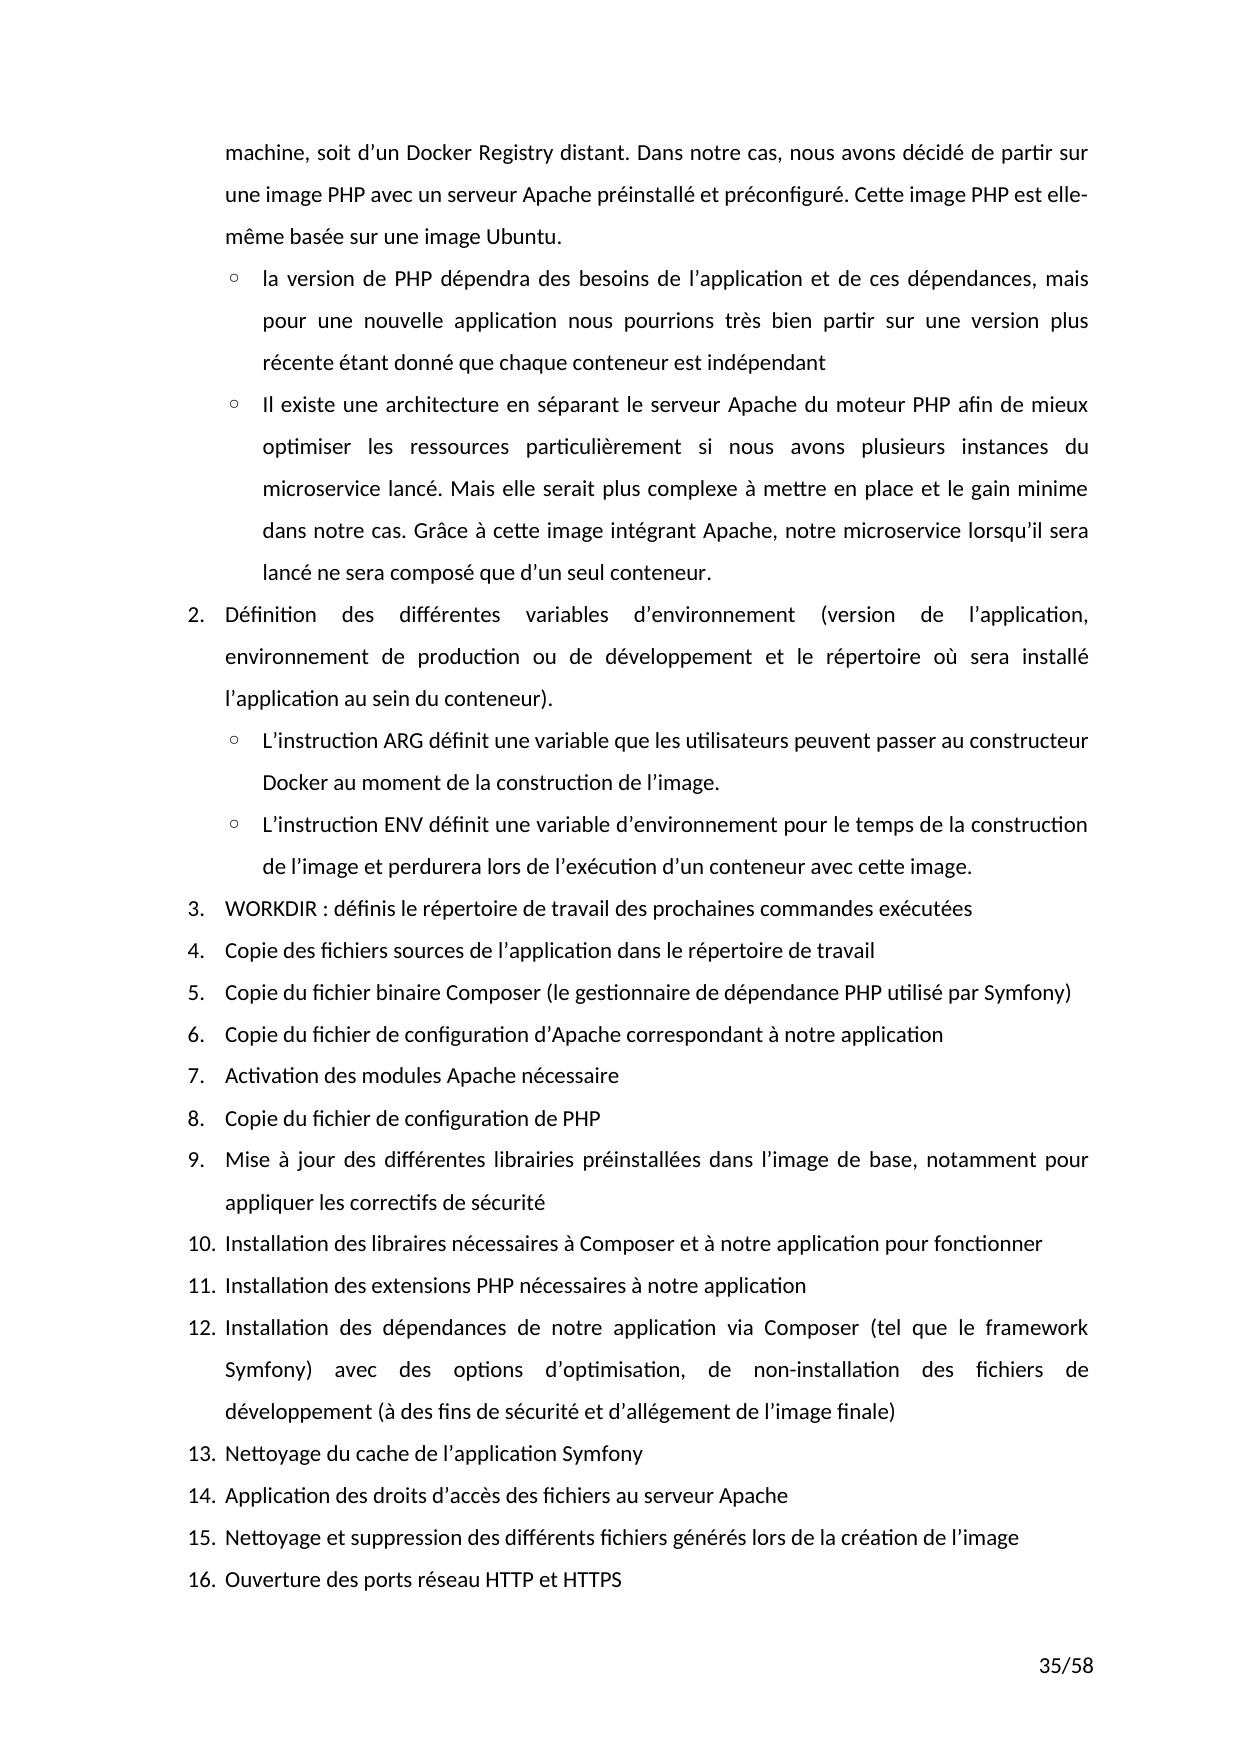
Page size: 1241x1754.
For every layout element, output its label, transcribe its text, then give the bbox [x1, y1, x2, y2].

list L’instruction ENV définit une variable d’environnement pour le temps de la construction de l’image et perdurera lors de l’exécution d’un conteneur avec cette image. [225, 810, 1090, 880]
list Nettoyage du cache de l’application Symfony [187, 1439, 1090, 1467]
list Il existe une architecture en séparant le serveur Apache du moteur PHP afin de mieux optimiser les ressources particulièrement si nous avons plusieurs instances du microservice lancé. Mais elle serait plus complexe à mettre en place et le gain minime dans notre cas. Grâce à cette image intégrant Apache, notre microservice lorsqu’il sera lancé ne sera composé que d’un seul conteneur. [225, 390, 1090, 586]
list Installation des libraires nécessaires à Composer et à notre application pour fonctionner [187, 1229, 1090, 1258]
list Ouverture des ports réseau HTTP et HTTPS [187, 1565, 1090, 1593]
list Copie des fichiers sources de l’application dans le répertoire de travail [187, 936, 1090, 964]
list Copie du fichier de configuration de PHP [187, 1104, 1090, 1132]
list Installation des extensions PHP nécessaires à notre application [187, 1272, 1090, 1299]
list Définition des différentes variables d’environnement (version de l’application, environnement de production ou de développement et le répertoire où sera installé l’application au sein du conteneur). [187, 600, 1090, 712]
list L’instruction ARG définit une variable que les utilisateurs peuvent passer au constructeur Docker au moment de la construction de l’image. [225, 726, 1090, 796]
list machine, soit d’un Docker Registry distant. Dans notre cas, nous avons décidé de partir sur une image PHP avec un serveur Apache préinstallé et préconfiguré. Cette image PHP est elle-même basée sur une image Ubuntu. [187, 138, 1090, 250]
list Copie du fichier de configuration d’Apache correspondant à notre application [187, 1020, 1090, 1048]
list Installation des dépendances de notre application via Composer (tel que le framework Symfony) avec des options d’optimisation, de non-installation des fichiers de développement (à des fins de sécurité et d’allégement de l’image finale) [187, 1313, 1090, 1426]
list la version de PHP dépendra des besoins de l’application et de ces dépendances, mais pour une nouvelle application nous pourrions très bien partir sur une version plus récente étant donné que chaque conteneur est indépendant [225, 264, 1090, 376]
list Mise à jour des différentes librairies préinstallées dans l’image de base, notamment pour appliquer les correctifs de sécurité [187, 1146, 1090, 1216]
list Activation des modules Apache nécessaire [187, 1062, 1090, 1090]
list WORKDIR : définis le répertoire de travail des prochaines commandes exécutées [187, 894, 1090, 922]
list Application des droits d’accès des fichiers au serveur Apache [187, 1481, 1090, 1509]
list Copie du fichier binaire Composer (le gestionnaire de dépendance PHP utilisé par Symfony) [187, 978, 1090, 1006]
list Nettoyage et suppression des différents fichiers générés lors de la création de l’image [187, 1523, 1090, 1551]
